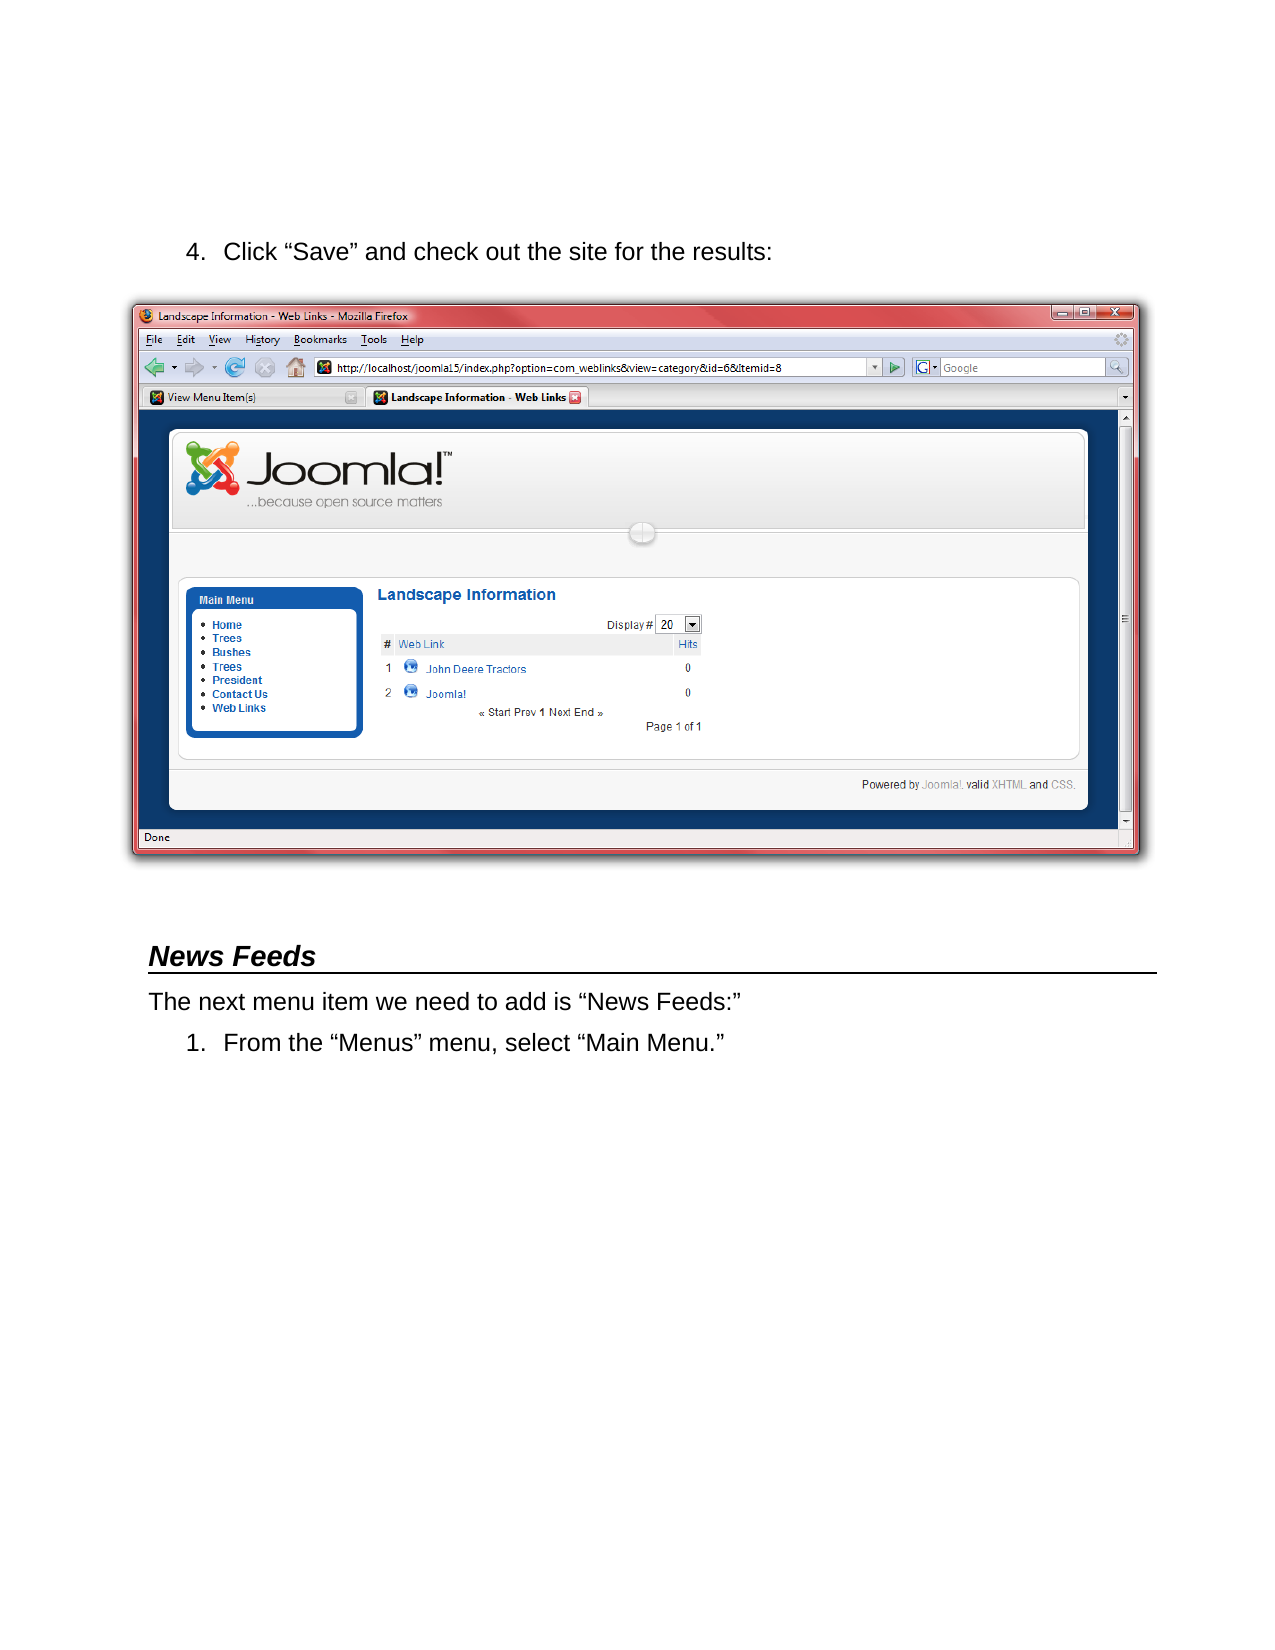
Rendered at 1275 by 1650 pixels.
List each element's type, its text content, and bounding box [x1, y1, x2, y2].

text The next menu item we need to add is “News Feeds:” [148, 987, 1157, 1016]
picture [119, 291, 1156, 871]
list Click “Save” and check out the site for the results: [186, 237, 1157, 265]
list From the “Menus” menu, select “Main Menu.” [186, 1028, 1157, 1057]
subtitle News Feeds [148, 939, 1157, 972]
